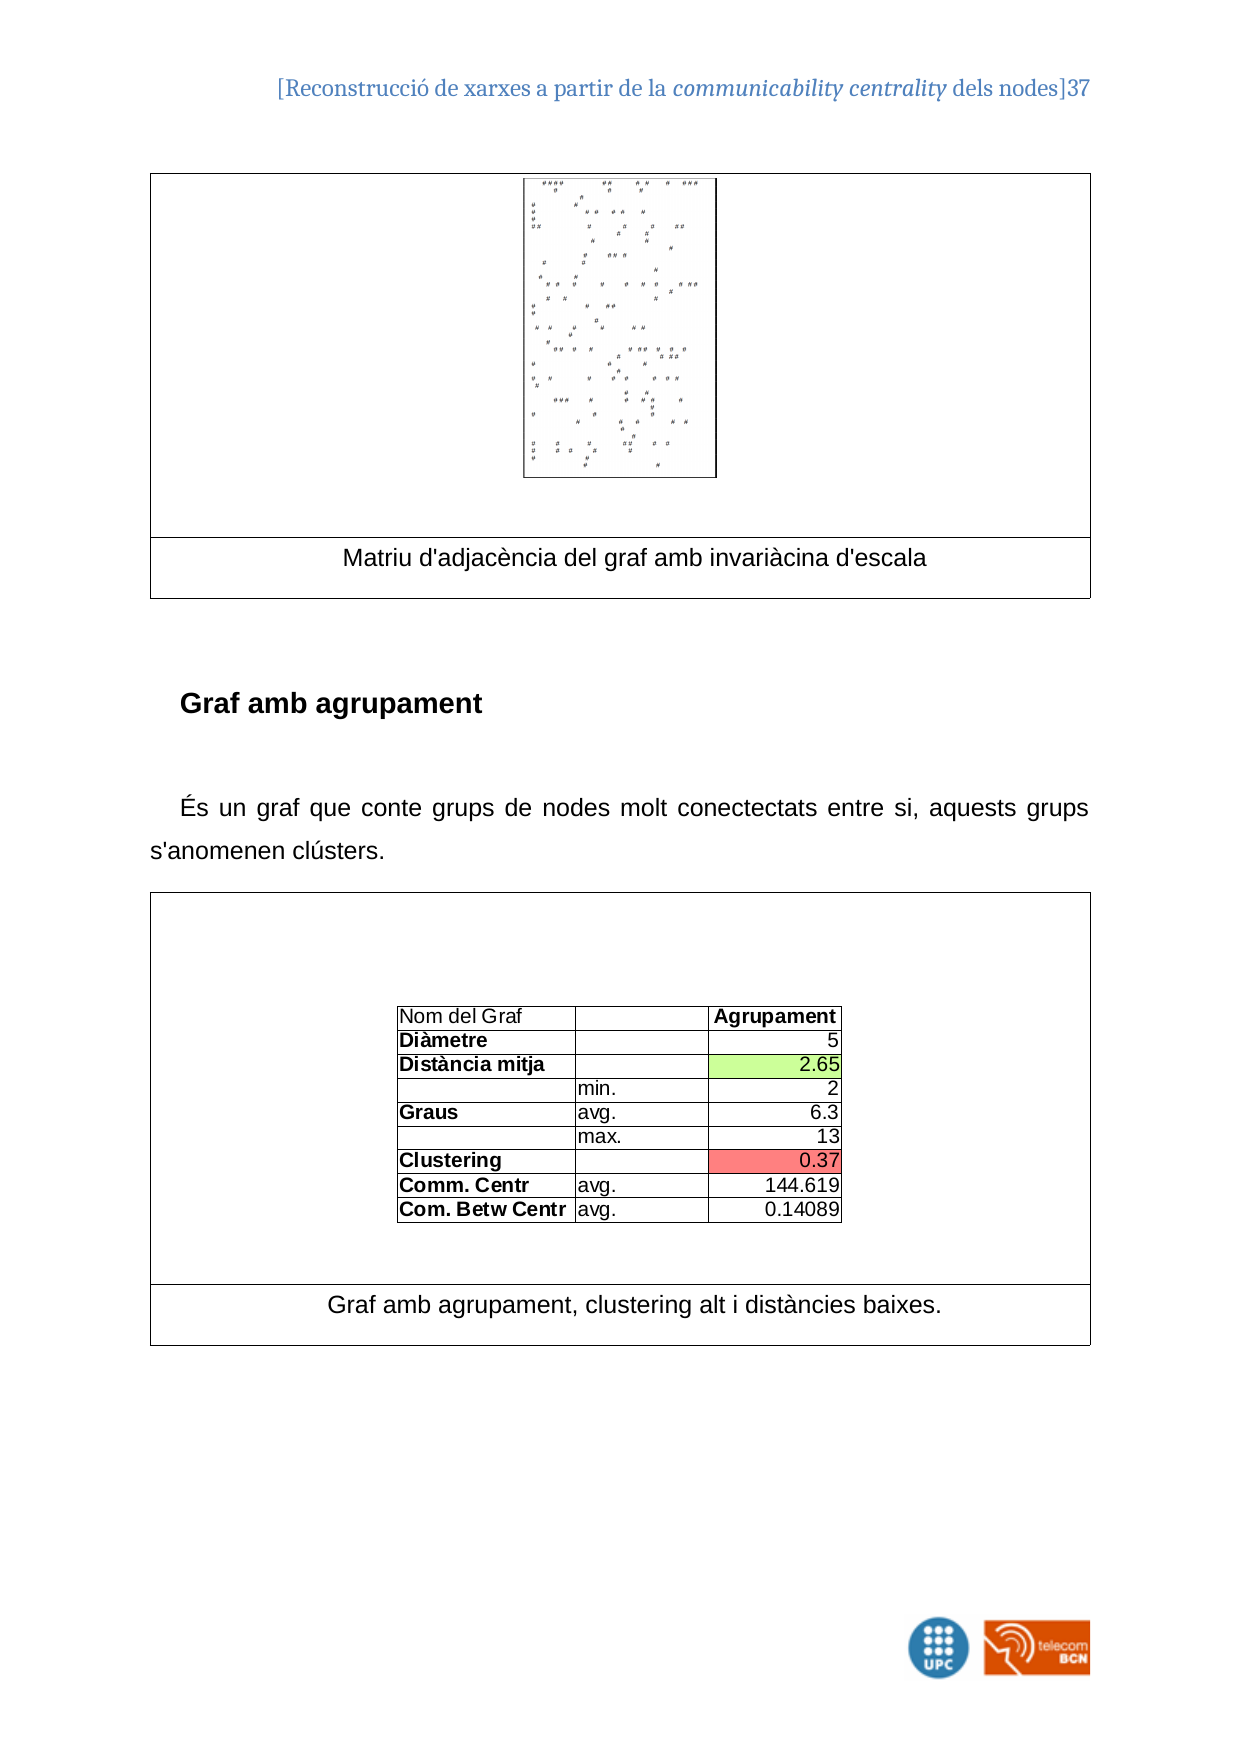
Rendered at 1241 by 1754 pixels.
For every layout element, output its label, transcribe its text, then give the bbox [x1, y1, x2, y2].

picture [523, 178, 717, 478]
table_cell Graf amb agrupament, clustering alt i distàncies baixes. [151, 1285, 1090, 1345]
table_header [151, 893, 1090, 1284]
table_cell Matriu d'adjacència del graf amb invariàcina d'escala [151, 538, 1090, 598]
table_header [151, 174, 1090, 537]
picture [904, 1614, 1091, 1681]
subtitle Graf amb agrupament [150, 687, 1090, 720]
text És un graf que conte grups de nodes molt conectectats entre si, aquests grups s'anomenen clústers. [150, 793, 1090, 865]
